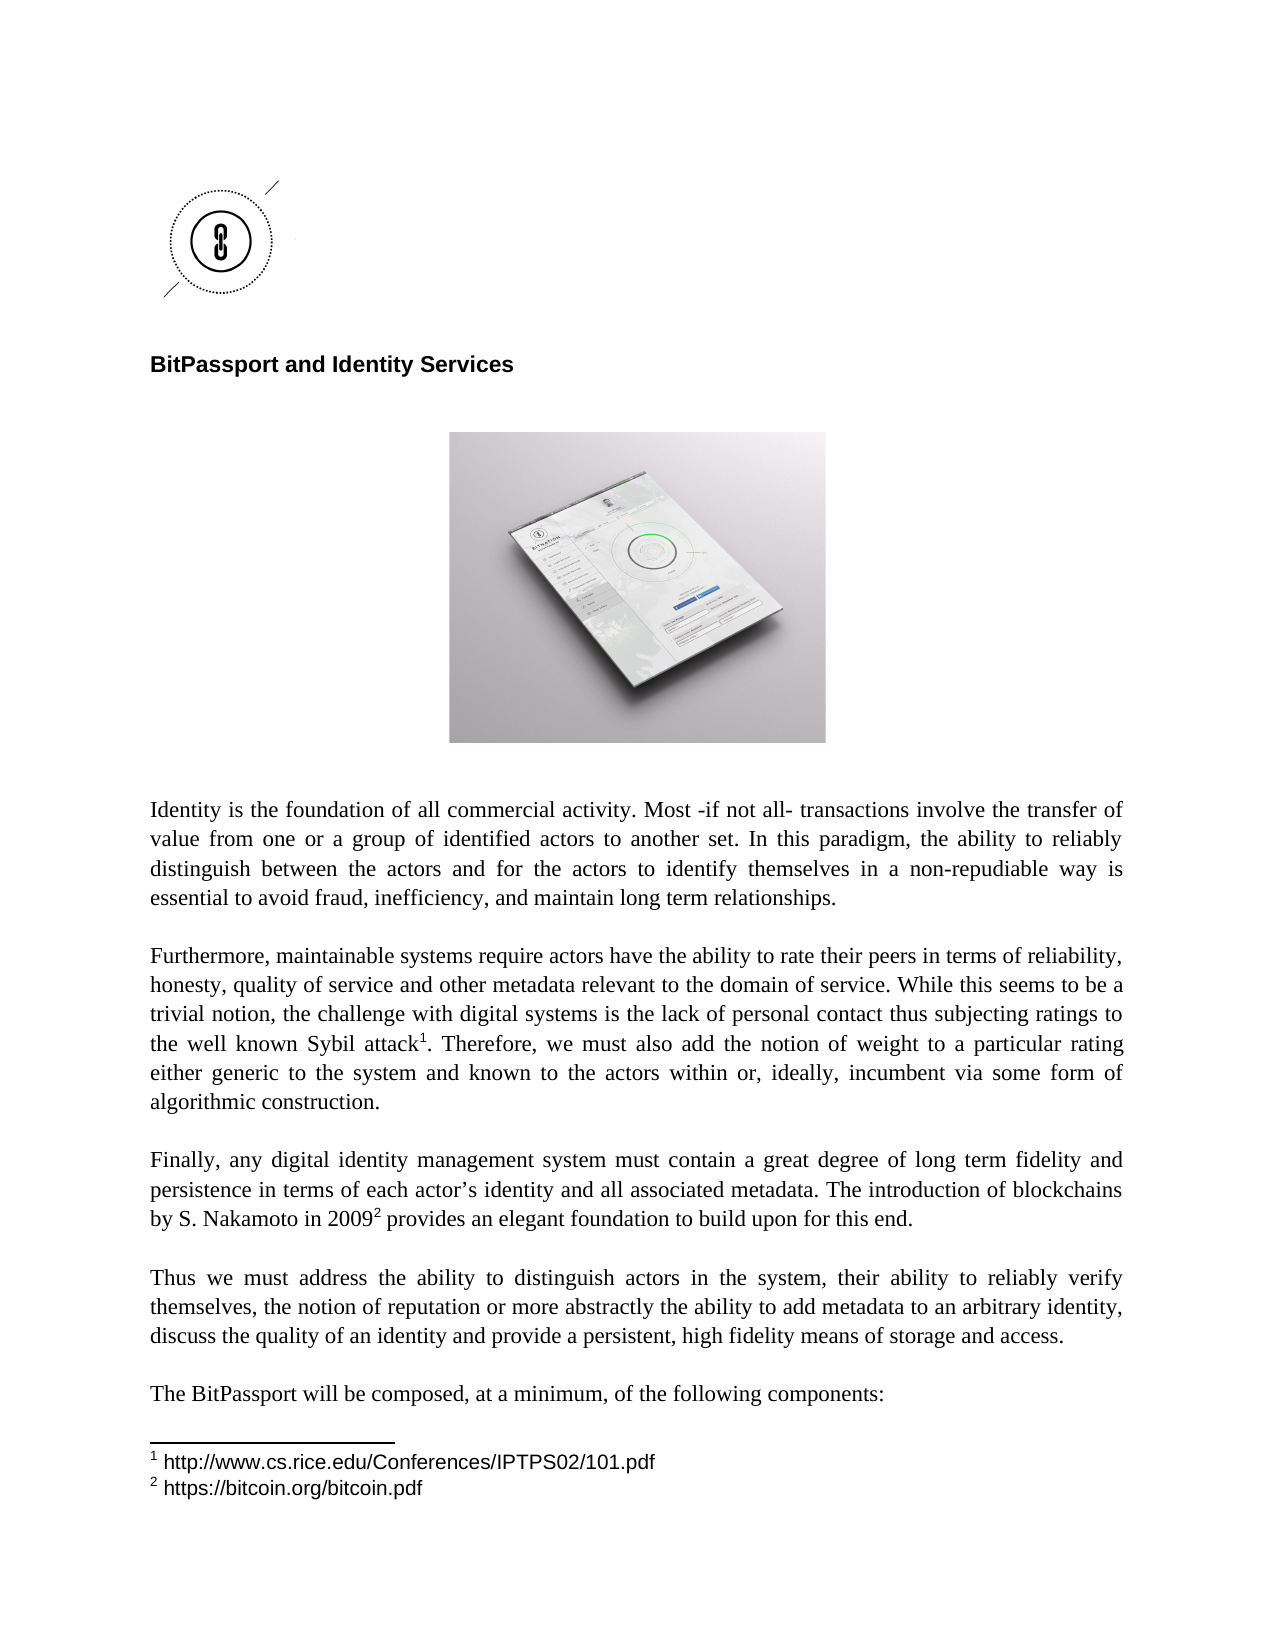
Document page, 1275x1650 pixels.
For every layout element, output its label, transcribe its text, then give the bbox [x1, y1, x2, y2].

text http://www.cs.rice.edu/Conferences/IPTPS02/101.pdf [150, 1449, 1125, 1474]
text Furthermore, maintainable systems require actors have the ability to rate their peers in terms of reliability, honesty, quality of service and other metadata relevant to the domain of service. While this seems to be a trivial notion, the challenge with digital systems is the lack of personal contact thus subjecting ratings to the well known Sybil attack. Therefore, we must also add the notion of weight to a particular rating either generic to the system and known to the actors within or, ideally, incumbent via some form of algorithmic construction. [150, 943, 1125, 1114]
text Identity is the foundation of all commercial activity. Most -if not all- transactions involve the transfer of value from one or a group of identified actors to another set. In this paradigm, the ability to reliably distinguish between the actors and for the actors to identify themselves in a non-repudiable way is essential to avoid fraud, inefficiency, and maintain long term relationships. [150, 797, 1125, 910]
text https://bitcoin.org/bitcoin.pdf [150, 1474, 1125, 1500]
text The BitPassport will be composed, at a minimum, of the following components: [150, 1381, 1125, 1407]
picture [150, 150, 296, 330]
text BitPassport and Identity Services [150, 150, 1125, 378]
text Thus we must address the ability to distinguish actors in the system, their ability to reliably verify themselves, the notion of reputation or more abstractly the ability to add metadata to an arbitrary identity, discuss the quality of an identity and provide a persistent, high fidelity means of storage and access. [150, 1264, 1125, 1348]
picture [449, 432, 826, 743]
text Finally, any digital identity management system must contain a great degree of long term fidelity and persistence in terms of each actor’s identity and all associated metadata. The introduction of blockchains by S. Nakamoto in 2009 provides an elegant foundation to build upon for this end. [150, 1147, 1125, 1232]
